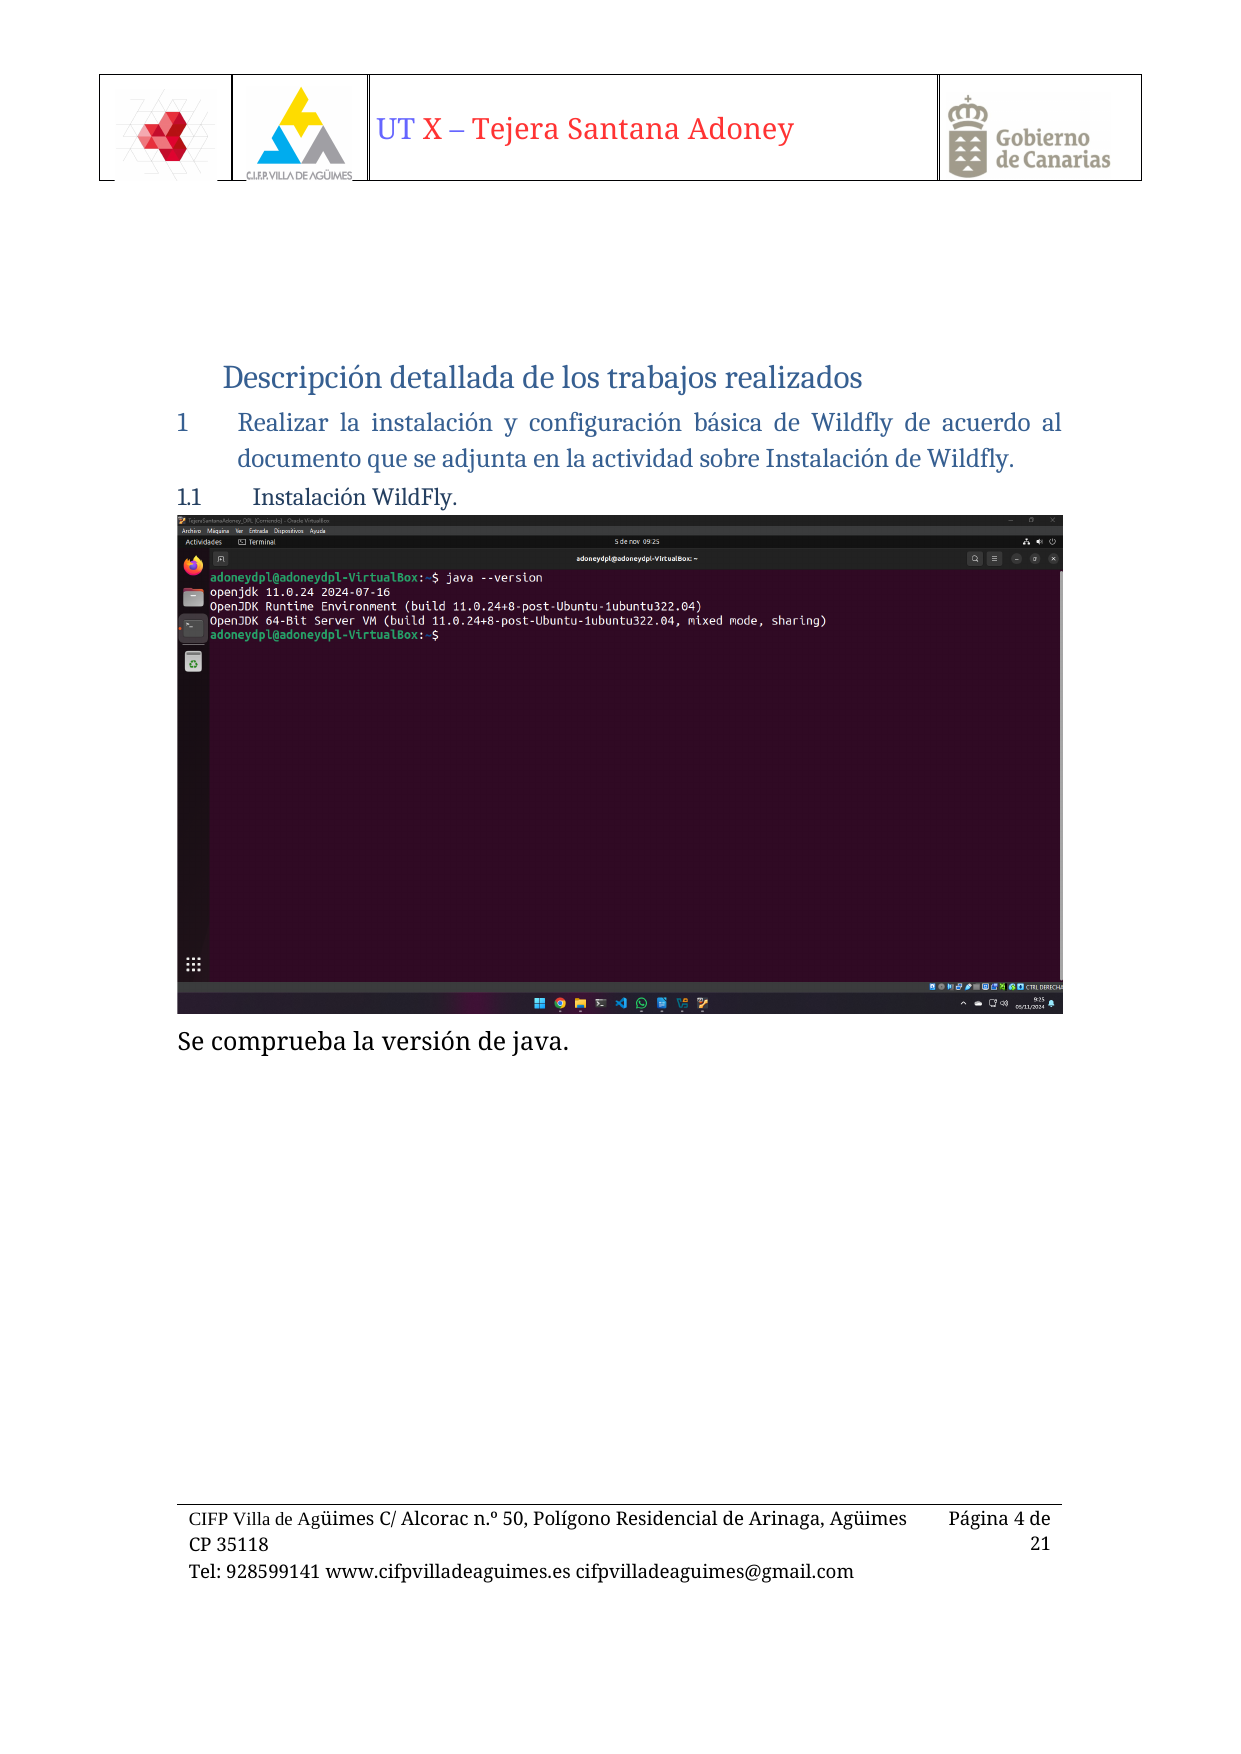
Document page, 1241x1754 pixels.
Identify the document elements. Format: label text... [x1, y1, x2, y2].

picture [177, 515, 1063, 1014]
table_header [233, 75, 367, 180]
picture [945, 92, 1112, 179]
picture [114, 89, 218, 181]
subtitle Descripción detallada de los trabajos realizados [177, 359, 1063, 397]
table_header [100, 75, 231, 180]
subtitle Realizar la instalación y configuración básica de Wildfly de acuerdo al documento que se adjunta en la actividad sobre Instalación de Wildfly. [177, 407, 1063, 474]
table_header UT X – Tejera Santana Adoney [370, 75, 937, 180]
text Se comprueba la versión de java. [177, 1014, 1063, 1057]
picture [246, 86, 353, 181]
subtitle Instalación WildFly. [177, 483, 1063, 511]
table_header [940, 75, 1141, 180]
